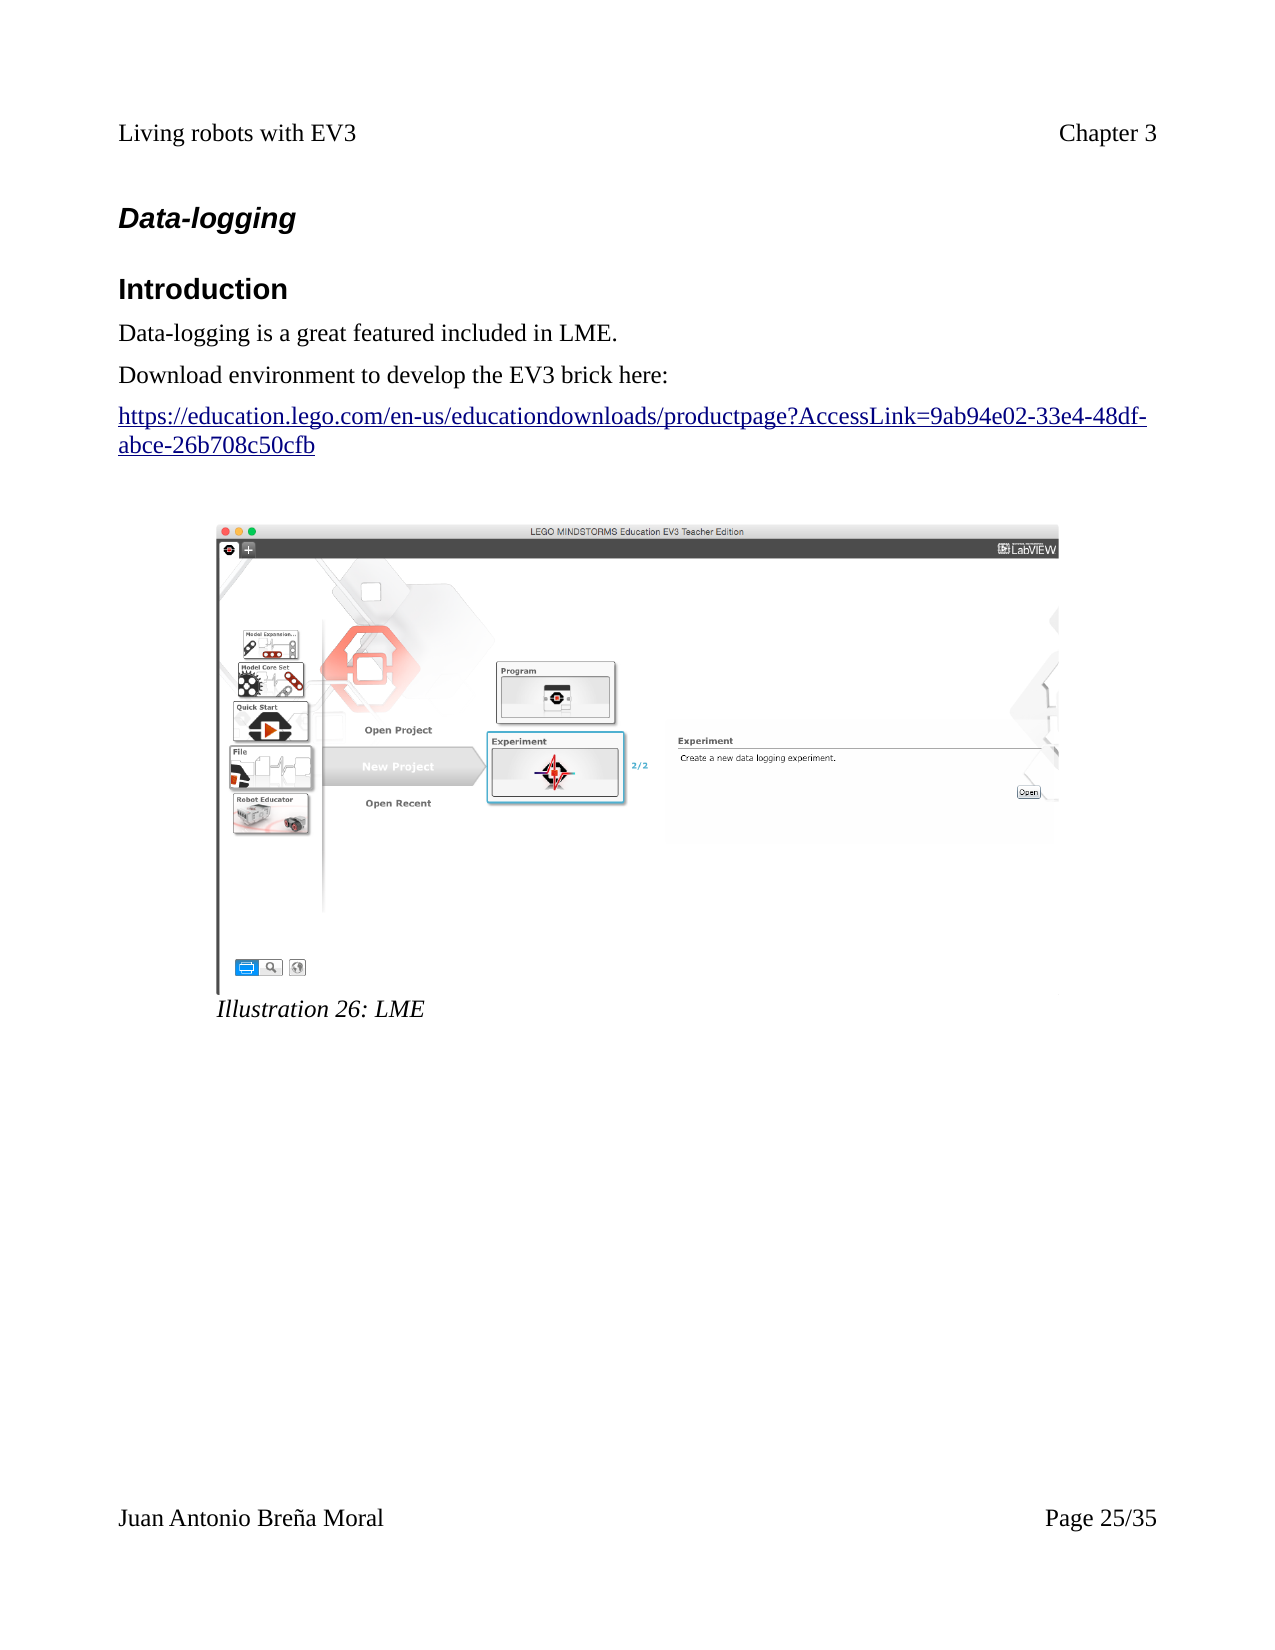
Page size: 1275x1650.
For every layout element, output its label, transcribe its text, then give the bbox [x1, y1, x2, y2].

text Data-logging is a great featured included in LME. [118, 318, 1157, 347]
text https://education.lego.com/en-us/educationdownloads/productpage?AccessLink=9ab94e02-33e4-48df-abce-26b708c50cfb [118, 401, 1157, 458]
subtitle Introduction [118, 272, 1157, 306]
text Illustration 26: LME [216, 995, 1058, 1023]
text Download environment to develop the EV3 brick here: [118, 360, 1157, 388]
picture [216, 524, 1059, 995]
subtitle Data-logging [118, 201, 1157, 235]
